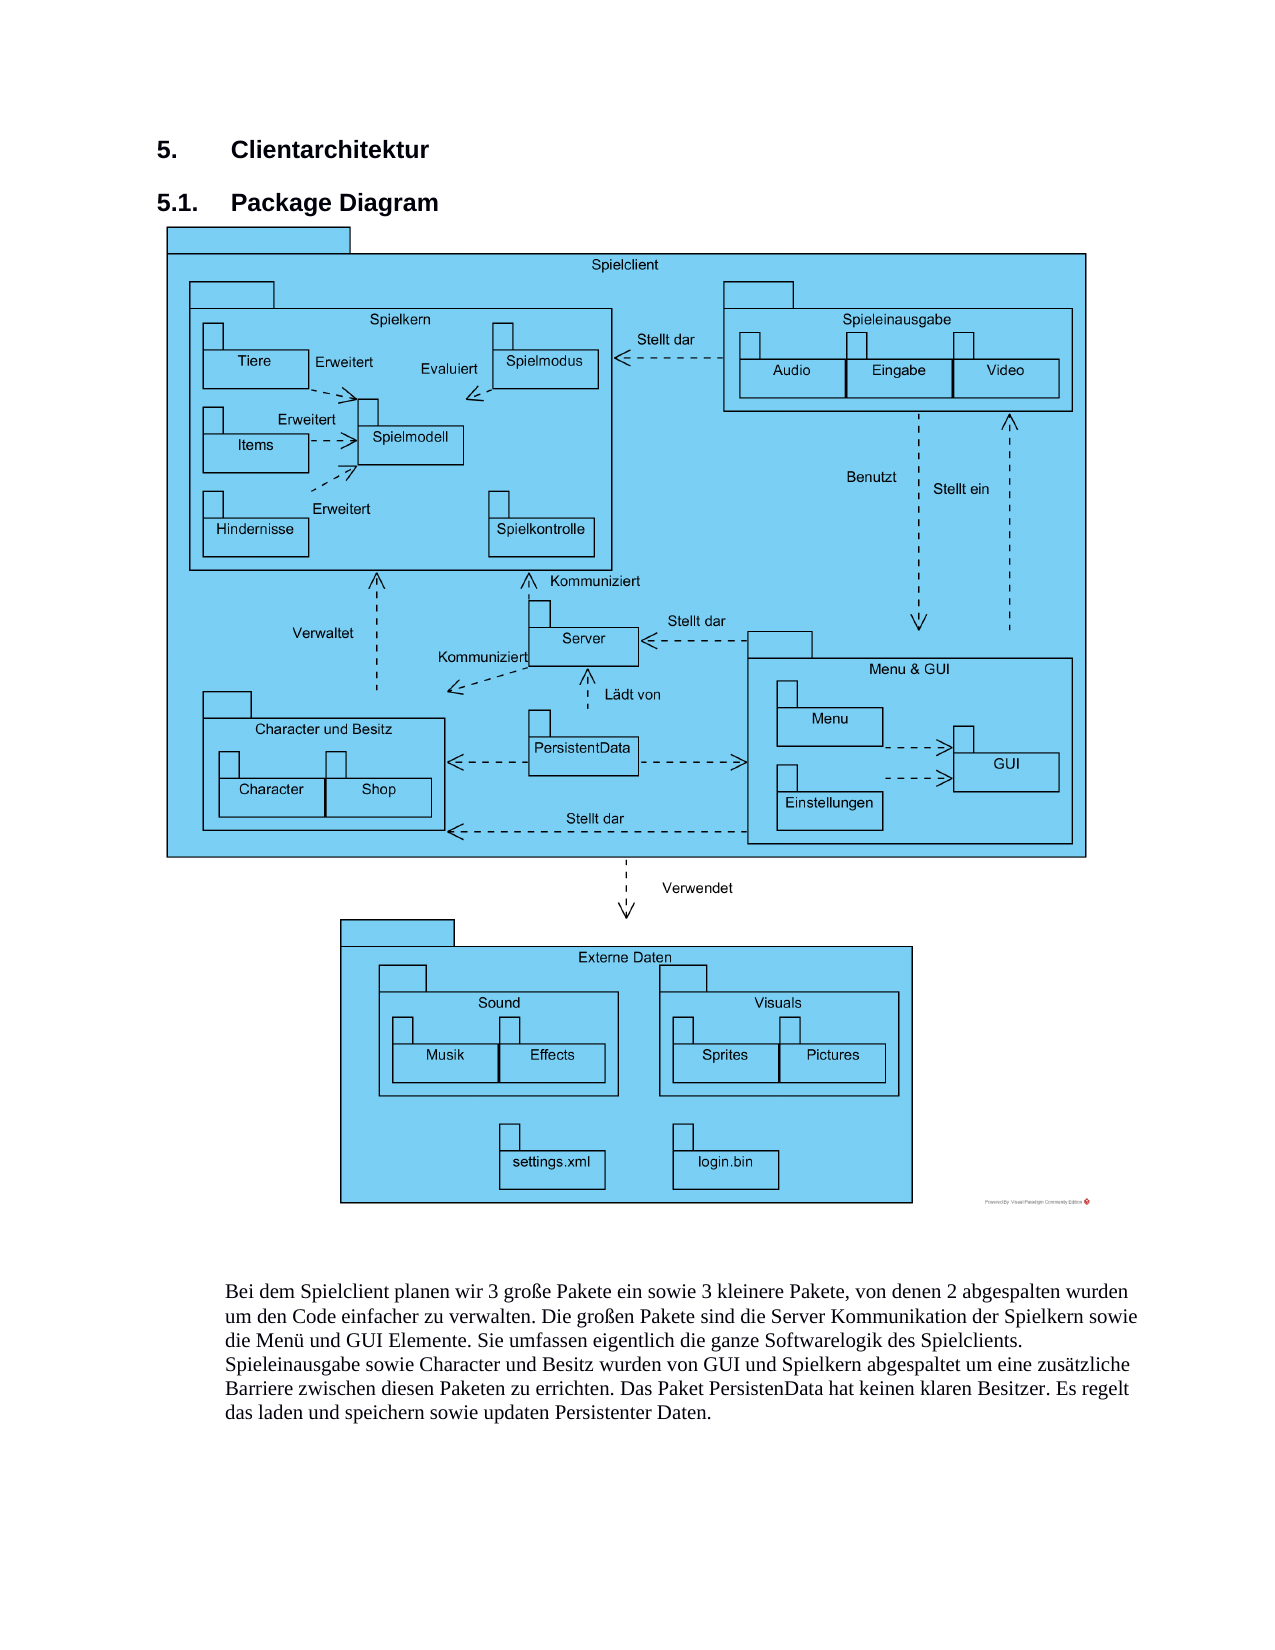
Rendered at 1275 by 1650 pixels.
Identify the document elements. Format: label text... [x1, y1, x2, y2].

text Bei dem Spielclient planen wir 3 große Pakete ein sowie 3 kleinere Pakete, von denen 2 abgespalten wurden um den Code einfacher zu verwalten. Die großen Pakete sind die Server Kommunikation der Spielkern sowie die Menü und GUI Elemente. Sie umfassen eigentlich die ganze Softwarelogik des Spielclients. Spieleinausgabe sowie Character und Besitz wurden von GUI und Spielkern abgespaltet um eine zusätzliche Barriere zwischen diesen Paketen zu errichten. Das Paket PersistenData hat keinen klaren Besitzer. Es regelt das laden und speichern sowie updaten Persistenter Daten. [225, 1279, 1152, 1424]
subtitle Package Diagram [157, 188, 1191, 217]
picture [164, 224, 1092, 1209]
subtitle Clientarchitektur [157, 135, 1191, 163]
